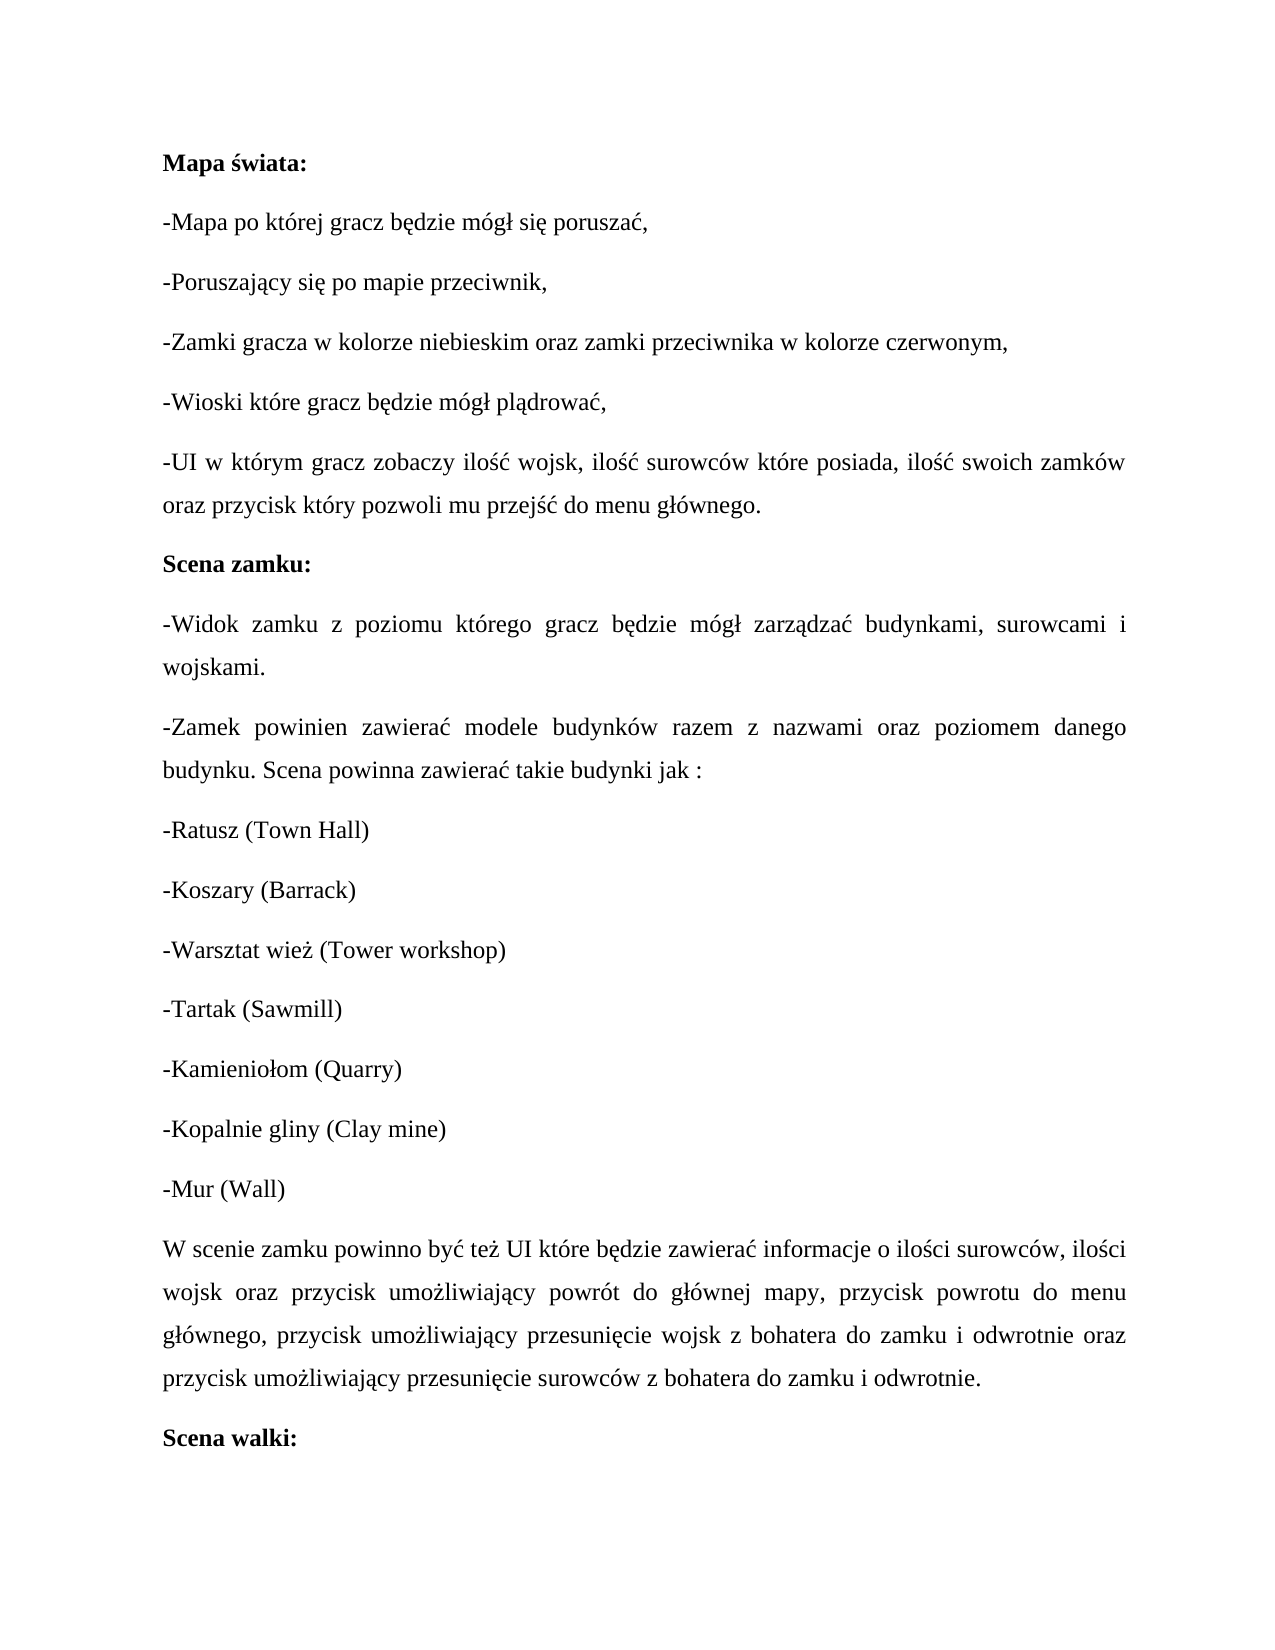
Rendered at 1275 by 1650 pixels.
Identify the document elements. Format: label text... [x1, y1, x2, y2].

text -Zamki gracza w kolorze niebieskim oraz zamki przeciwnika w kolorze czerwonym, [162, 327, 1127, 356]
text -Koszary (Barrack) [162, 875, 1127, 904]
text Mapa świata: [162, 148, 1127, 176]
text -Widok zamku z poziomu którego gracz będzie mógł zarządzać budynkami, surowcami i wojskami. [162, 609, 1127, 681]
text -Warsztat wież (Tower workshop) [162, 935, 1127, 963]
text -Poruszający się po mapie przeciwnik, [162, 267, 1127, 296]
text -Wioski które gracz będzie mógł plądrować, [162, 387, 1127, 416]
text -Zamek powinien zawierać modele budynków razem z nazwami oraz poziomem danego budynku. Scena powinna zawierać takie budynki jak : [162, 712, 1127, 784]
text -Tartak (Sawmill) [162, 994, 1127, 1023]
text -Kamieniołom (Quarry) [162, 1054, 1127, 1083]
text Scena walki: [162, 1423, 1127, 1452]
text -Ratusz (Town Hall) [162, 815, 1127, 844]
text -Kopalnie gliny (Clay mine) [162, 1114, 1127, 1143]
text -UI w którym gracz zobaczy ilość wojsk, ilość surowców które posiada, ilość swoich zamków oraz przycisk który pozwoli mu przejść do menu głównego. [162, 447, 1127, 518]
text W scenie zamku powinno być też UI które będzie zawierać informacje o ilości surowców, ilości wojsk oraz przycisk umożliwiający powrót do głównej mapy, przycisk powrotu do menu głównego, przycisk umożliwiający przesunięcie wojsk z bohatera do zamku i odwrotnie oraz przycisk umożliwiający przesunięcie surowców z bohatera do zamku i odwrotnie. [162, 1234, 1127, 1392]
text -Mapa po której gracz będzie mógł się poruszać, [162, 207, 1127, 236]
text -Mur (Wall) [162, 1174, 1127, 1203]
text Scena zamku: [162, 549, 1127, 578]
